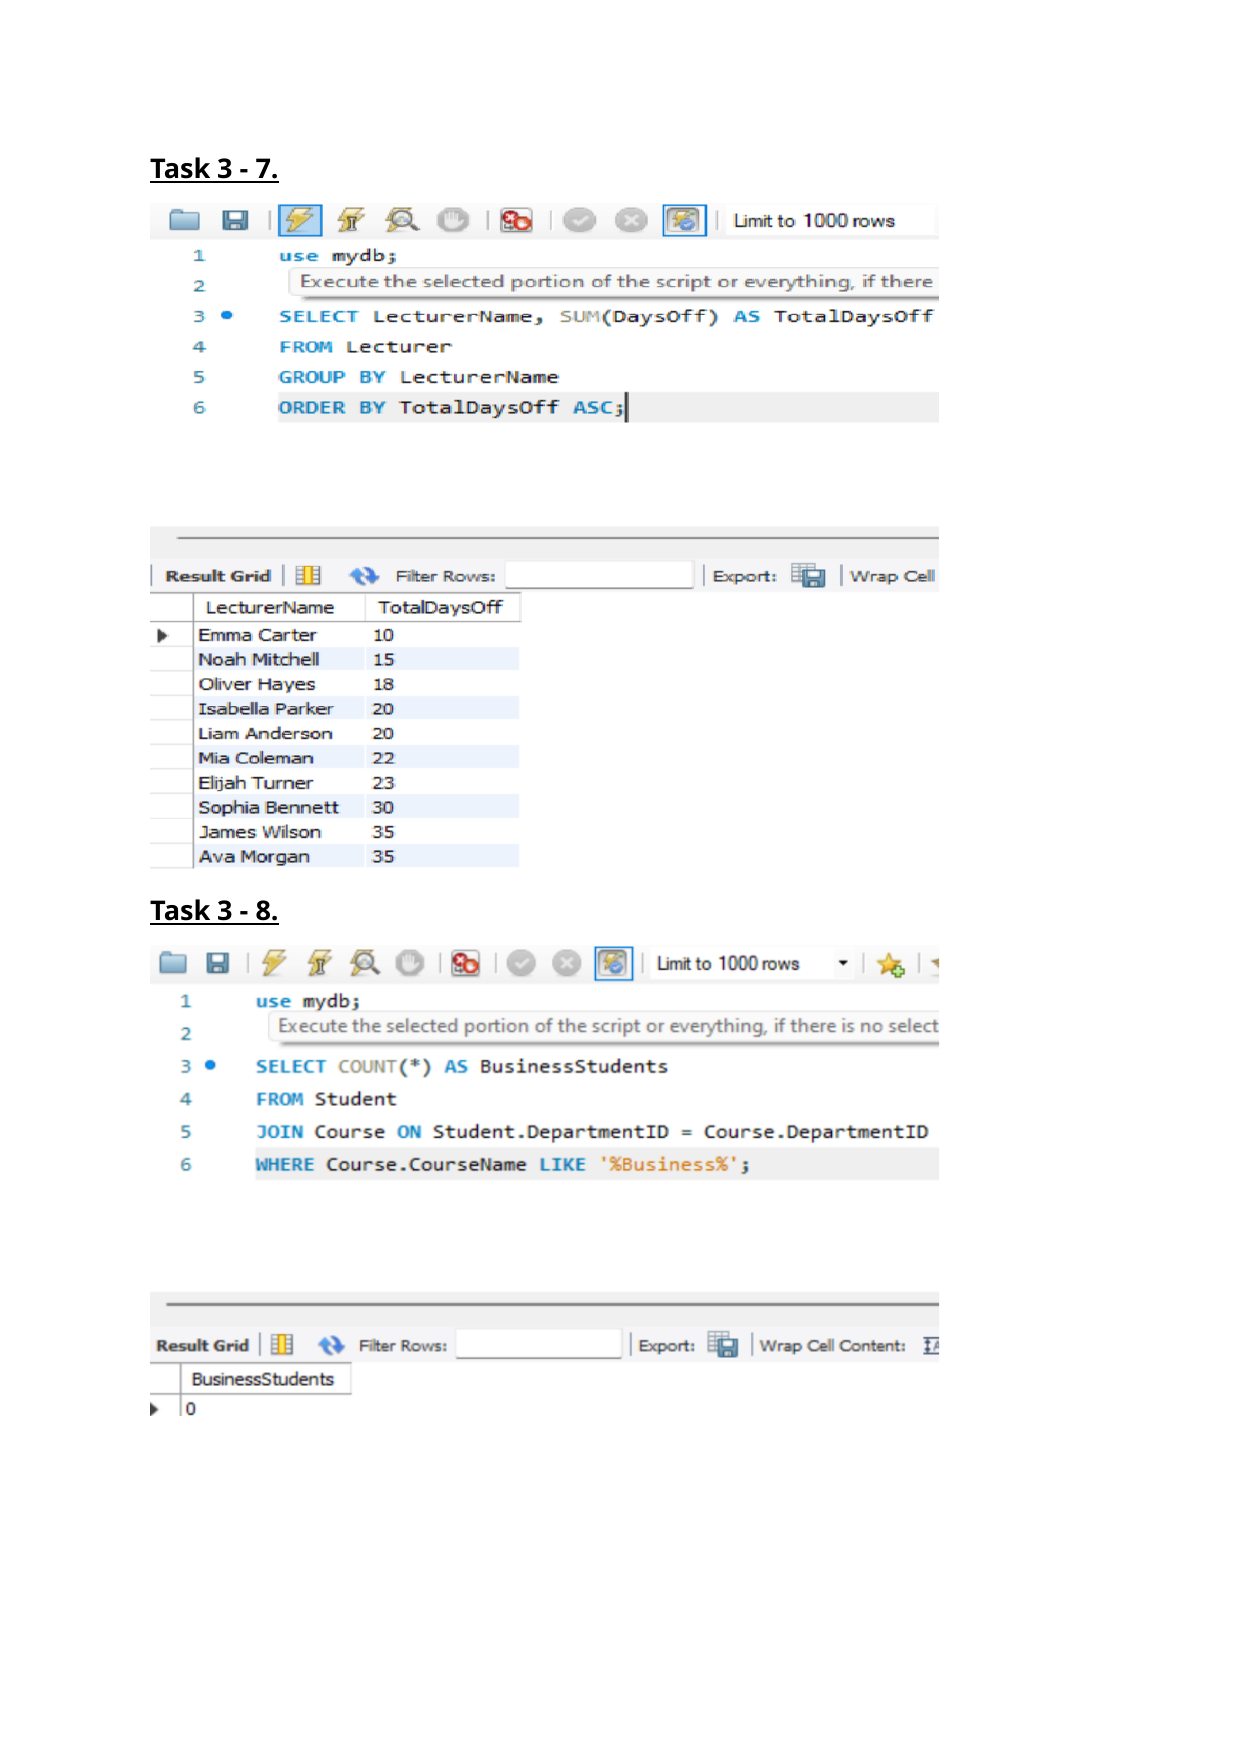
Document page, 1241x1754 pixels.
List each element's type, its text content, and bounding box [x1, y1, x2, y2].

text Task 3 - 8. [150, 891, 1090, 928]
text Task 3 - 7. [150, 150, 1090, 187]
